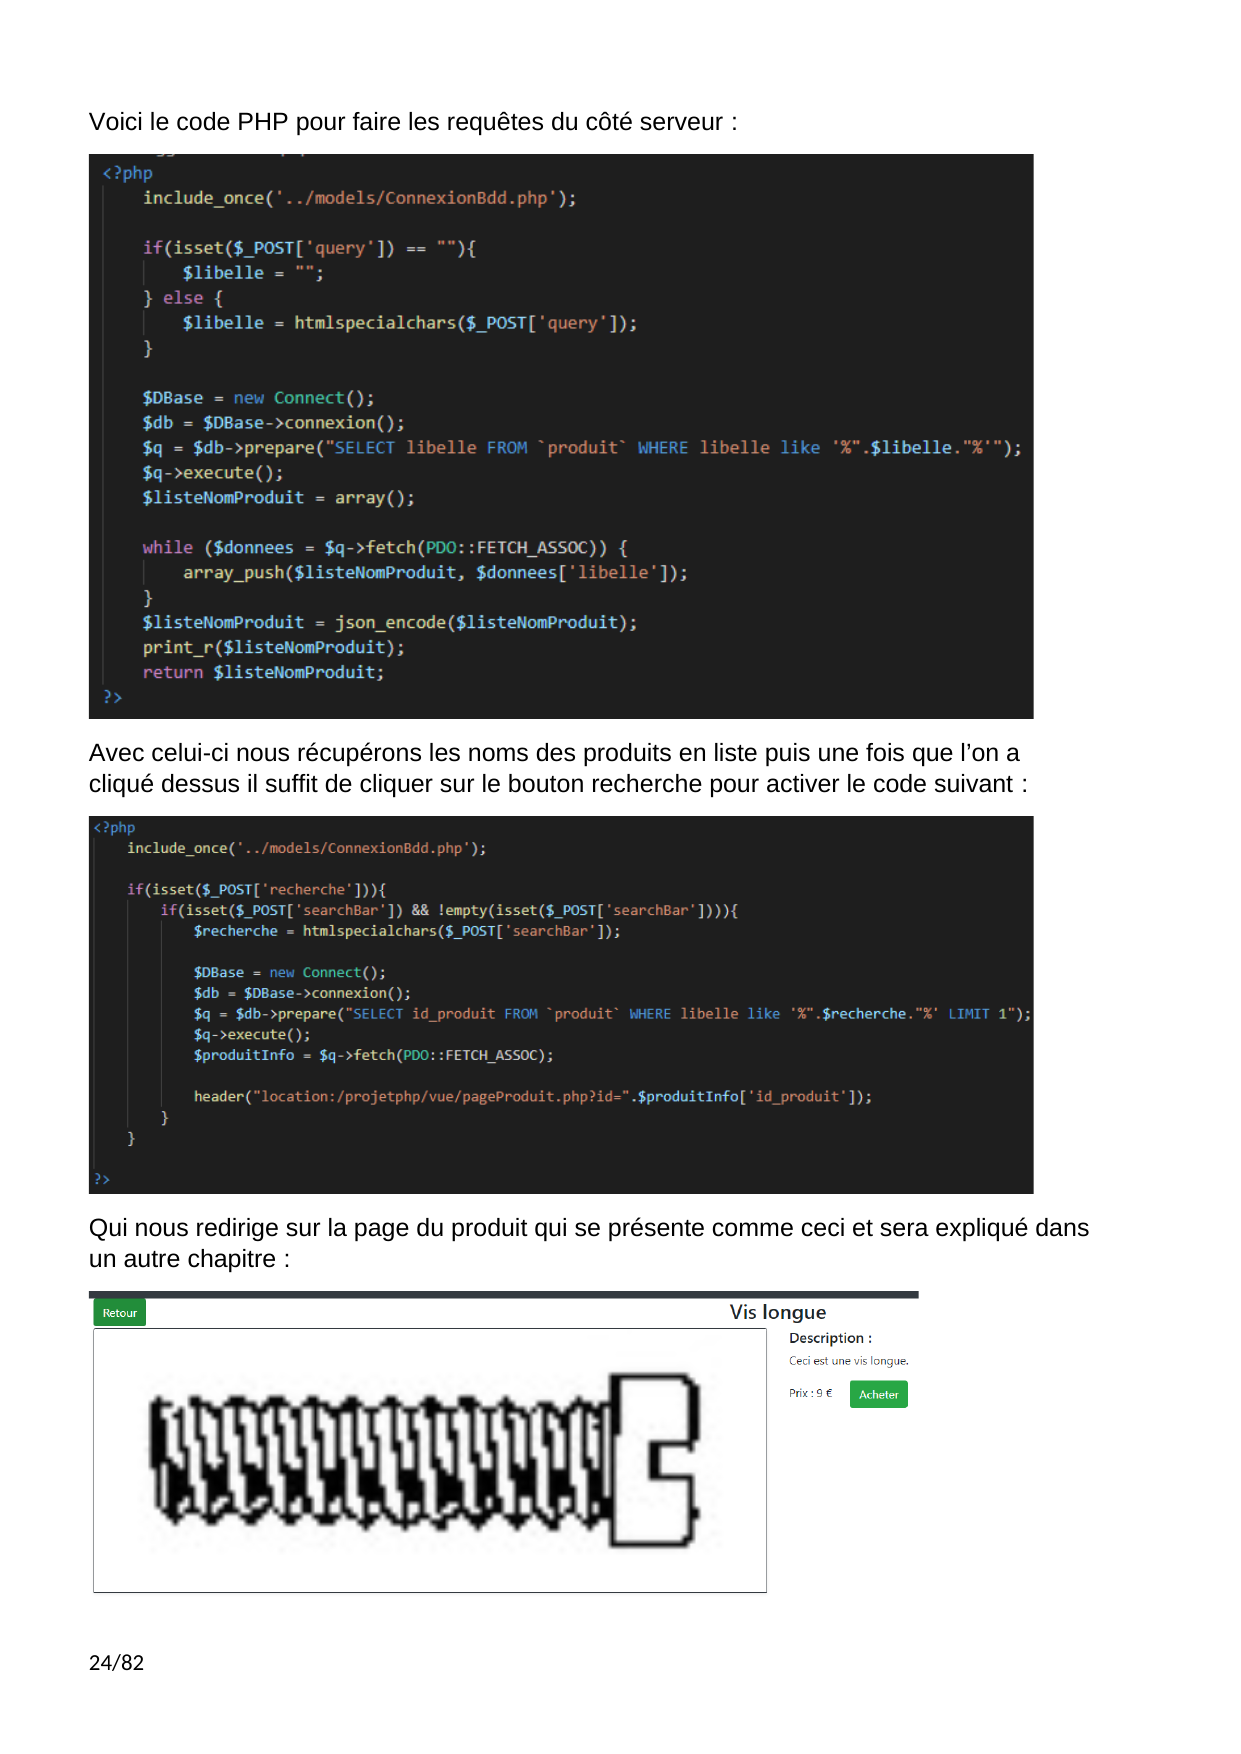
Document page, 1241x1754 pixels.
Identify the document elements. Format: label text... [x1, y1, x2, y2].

text Qui nous redirige sur la page du produit qui se présente comme ceci et sera expliqué dans un autre chapitre : [89, 1213, 1092, 1272]
text Voici le code PHP pour faire les requêtes du côté serveur : [89, 107, 1092, 136]
text Avec celui-ci nous récupérons les noms des produits en liste puis une fois que l’on a cliqué dessus il suffit de cliquer sur le bouton recherche pour activer le code suivant : [89, 738, 1092, 797]
picture [88, 1291, 919, 1612]
picture [88, 154, 1034, 719]
picture [88, 816, 1034, 1194]
